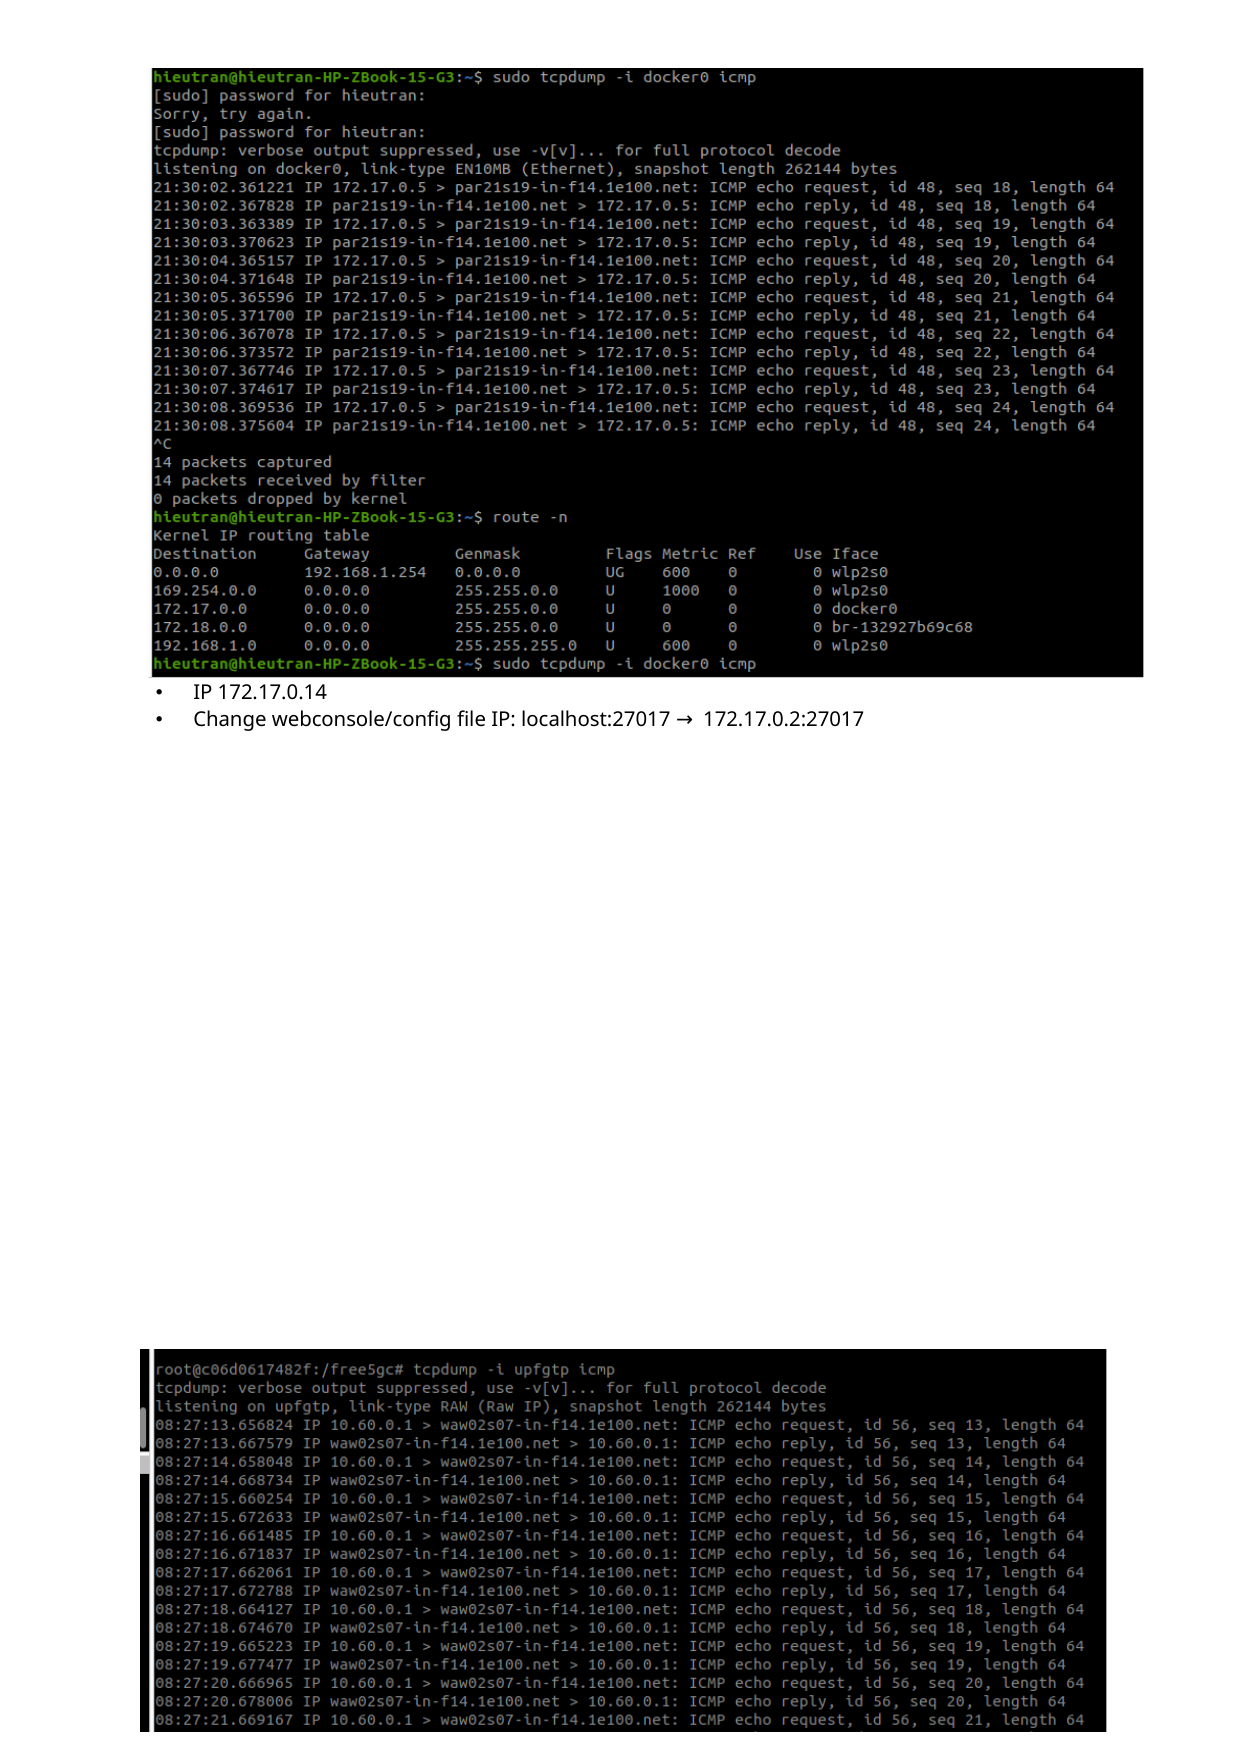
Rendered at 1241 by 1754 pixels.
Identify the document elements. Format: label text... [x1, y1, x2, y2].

picture [148, 68, 1144, 678]
list Change webconsole/config file IP: localhost:27017 → 172.17.0.2:27017 [156, 705, 1122, 733]
picture [140, 1349, 1107, 1732]
list IP 172.17.0.14 [156, 678, 1122, 705]
